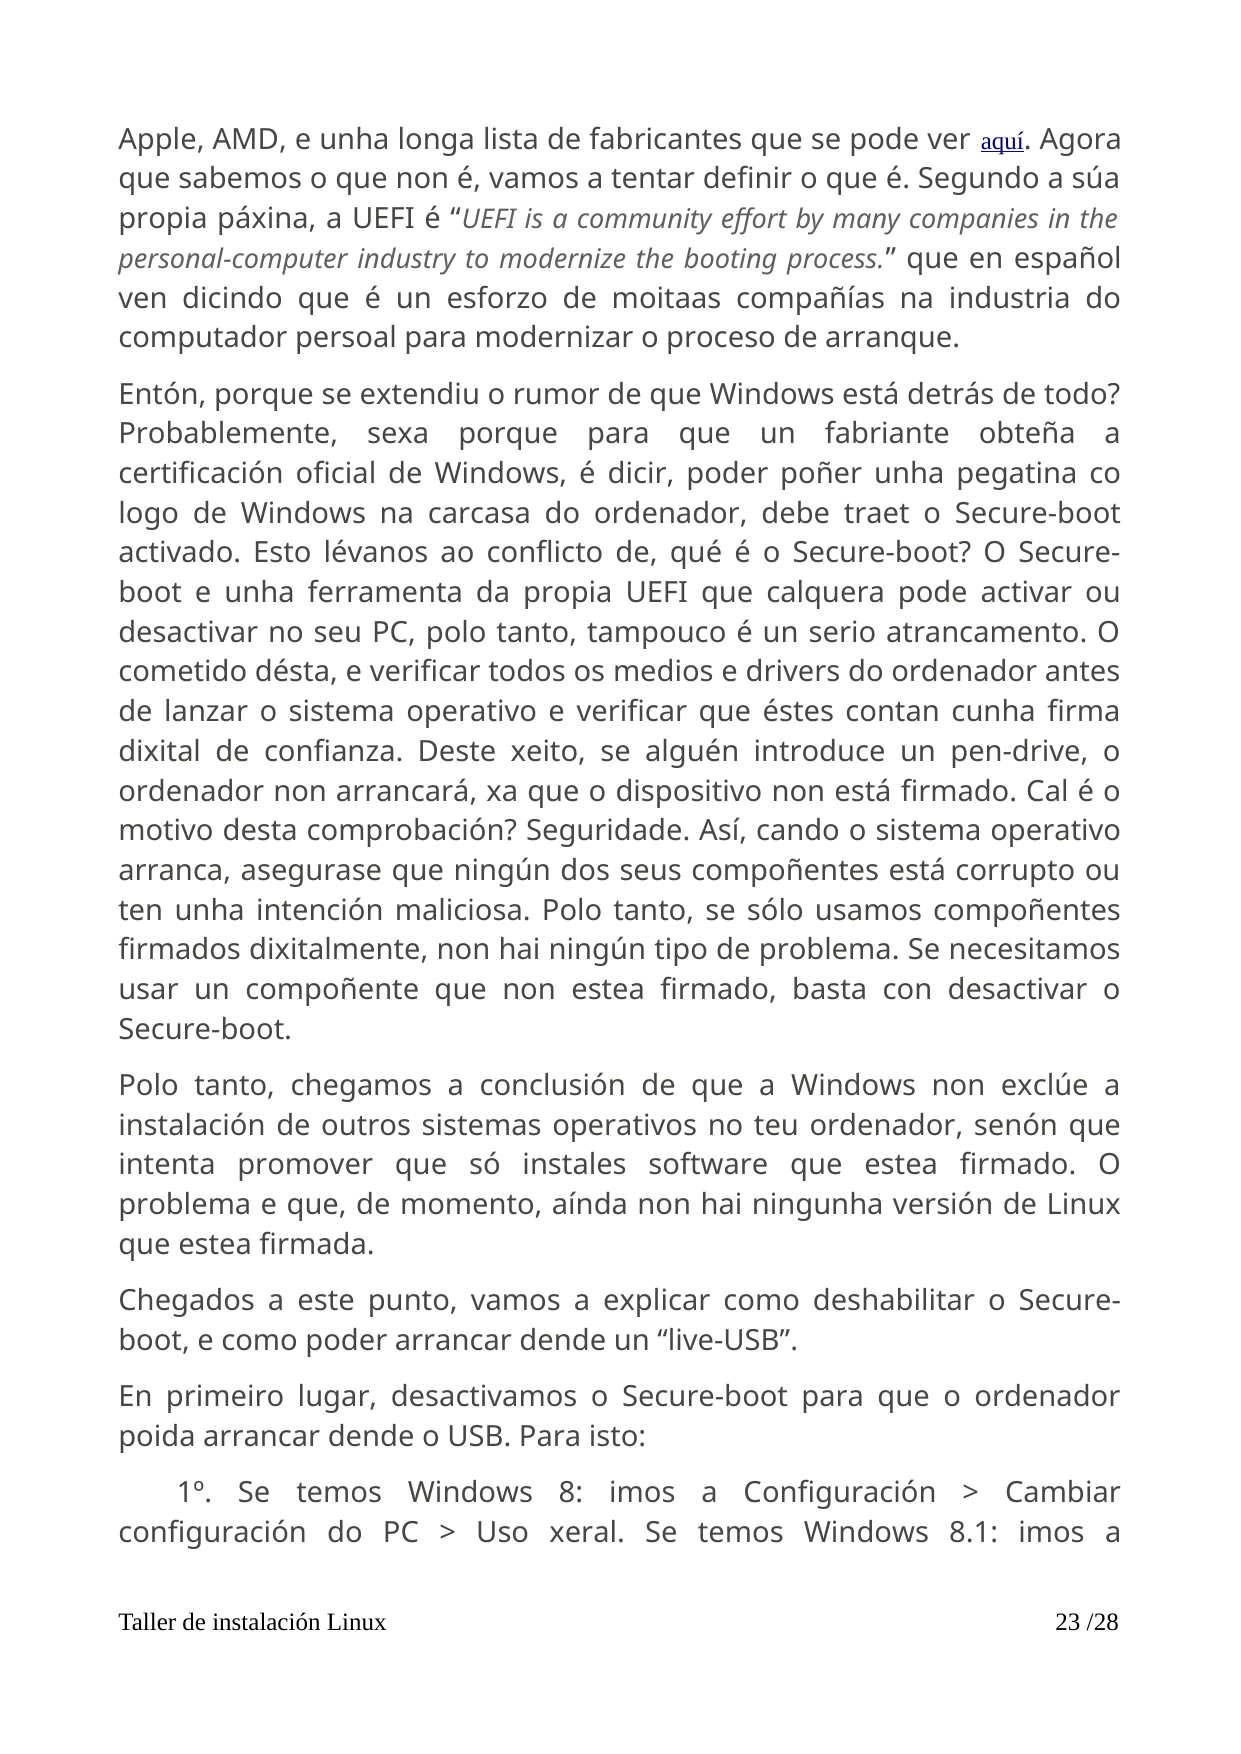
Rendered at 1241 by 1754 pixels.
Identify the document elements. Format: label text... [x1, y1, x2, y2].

text Chegados a este punto, vamos a explicar como deshabilitar o Secure-boot, e como poder arrancar dende un “live-USB”. [118, 1279, 1122, 1359]
text Entón, porque se extendiu o rumor de que Windows está detrás de todo? Probablemente, sexa porque para que un fabriante obteña a certificación oficial de Windows, é dicir, poder poñer unha pegatina co logo de Windows na carcasa do ordenador, debe traet o Secure-boot activado. Esto lévanos ao conflicto de, qué é o Secure-boot? O Secure-boot e unha ferramenta da propia UEFI que calquera pode activar ou desactivar no seu PC, polo tanto, tampouco é un serio atrancamento. O cometido désta, e verificar todos os medios e drivers do ordenador antes de lanzar o sistema operativo e verificar que éstes contan cunha firma dixital de confianza. Deste xeito, se alguén introduce un pen-drive, o ordenador non arrancará, xa que o dispositivo non está firmado. Cal é o motivo desta comprobación? Seguridade. Así, cando o sistema operativo arranca, asegurase que ningún dos seus compoñentes está corrupto ou ten unha intención maliciosa. Polo tanto, se sólo usamos compoñentes firmados dixitalmente, non hai ningún tipo de problema. Se necesitamos usar un compoñente que non estea firmado, basta con desactivar o Secure-boot. [118, 373, 1122, 1048]
text Polo tanto, chegamos a conclusión de que a Windows non exclúe a instalación de outros sistemas operativos no teu ordenador, senón que intenta promover que só instales software que estea firmado. O problema e que, de momento, aínda non hai ningunha versión de Linux que estea firmada. [118, 1064, 1122, 1263]
text En primeiro lugar, desactivamos o Secure-boot para que o ordenador poida arrancar dende o USB. Para isto: [118, 1375, 1122, 1455]
text Apple, AMD, e unha longa lista de fabricantes que se pode ver aquí. Agora que sabemos o que non é, vamos a tentar definir o que é. Segundo a súa propia páxina, a UEFI é “UEFI is a community effort by many companies in the personal-computer industry to modernize the booting process.” que en español ven dicindo que é un esforzo de moitaas compañías na industria do computador persoal para modernizar o proceso de arranque. [118, 118, 1122, 356]
text 1º. Se temos Windows 8: imos a Configuración > Cambiar configuración do PC > Uso xeral. Se temos Windows 8.1: imos a [118, 1471, 1122, 1551]
